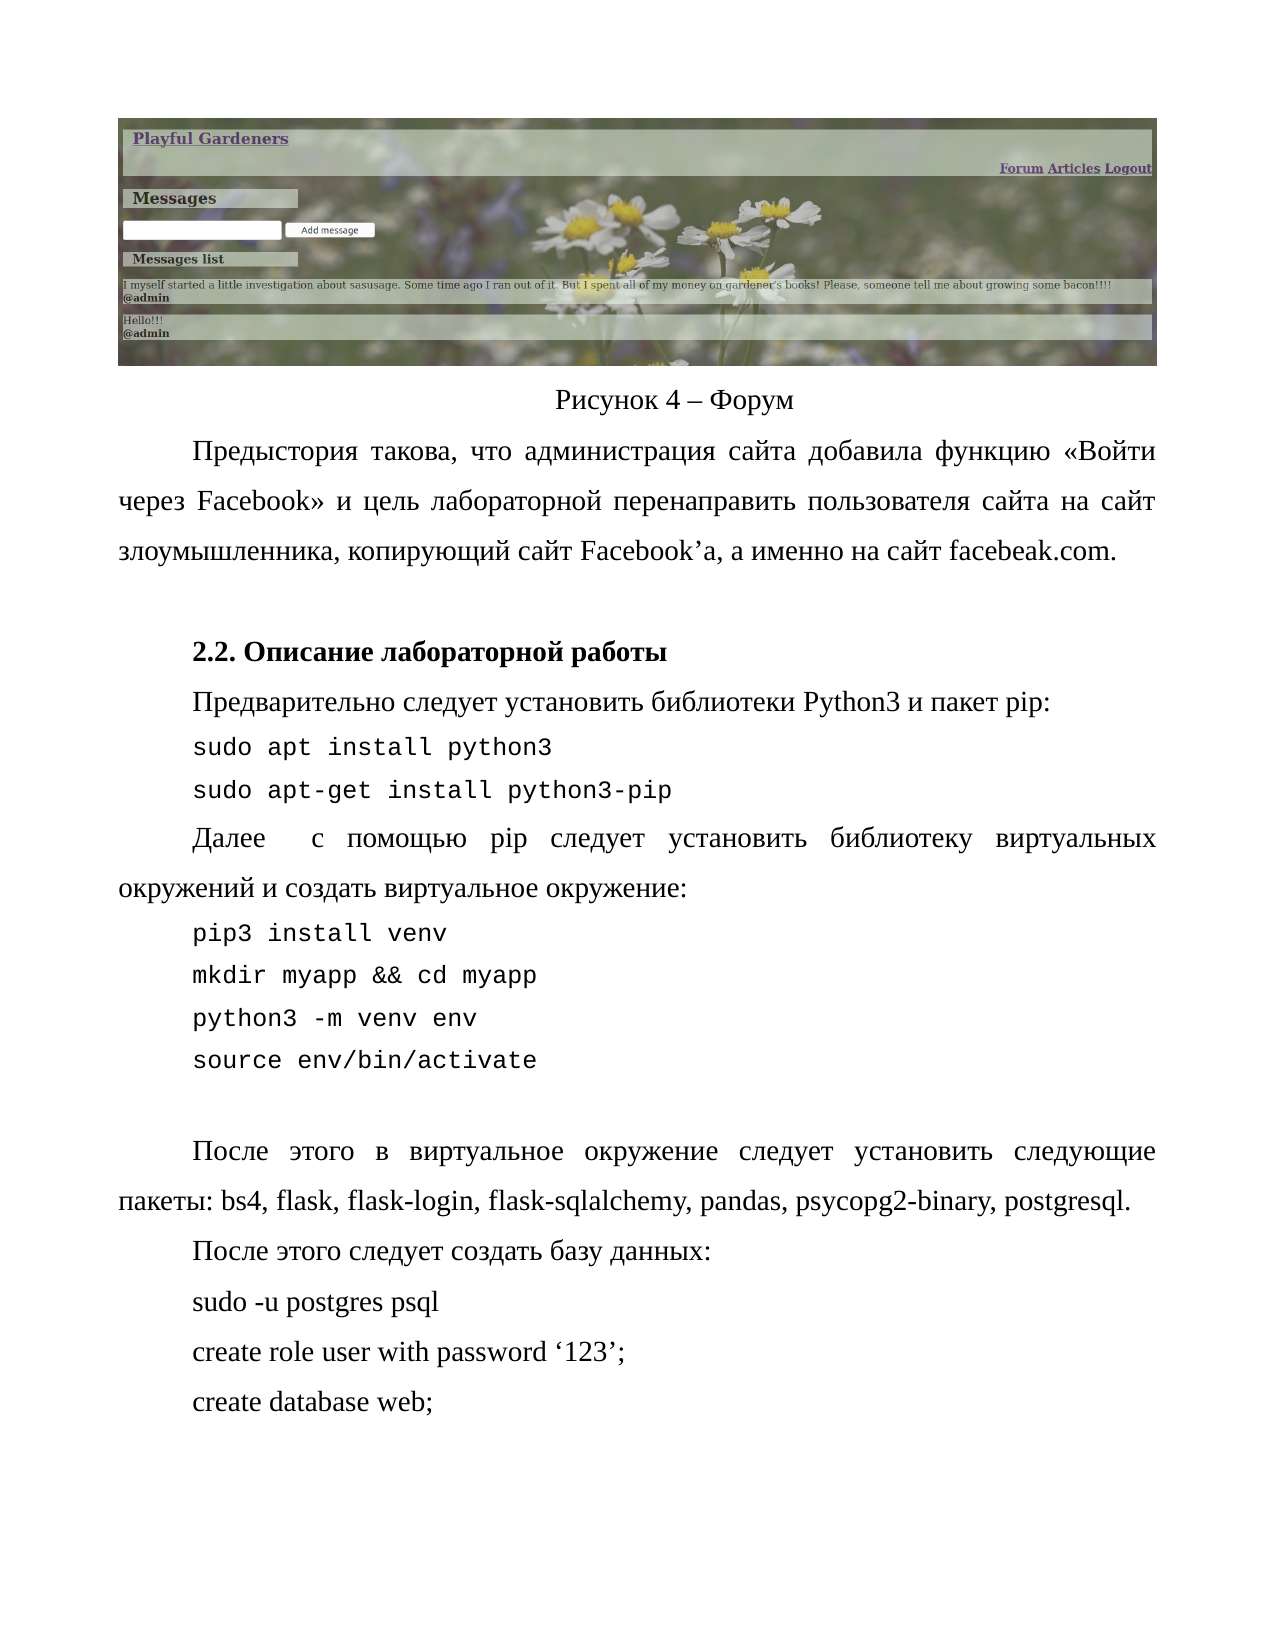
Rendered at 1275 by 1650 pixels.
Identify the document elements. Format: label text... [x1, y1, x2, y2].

text sudo apt-get install python3-pip [118, 777, 1157, 806]
text sudo -u postgres psql [118, 1284, 1157, 1317]
text Предварительно следует установить библиотеки Python3 и пакет pip: [118, 684, 1157, 718]
text После этого следует создать базу данных: [118, 1233, 1157, 1267]
text create database web; [118, 1384, 1157, 1418]
text source env/bin/activate [118, 1048, 1157, 1076]
text Рисунок 4 ‒ Форум [118, 366, 1157, 416]
text После этого в виртуальное окружение следует установить следующие пакеты: bs4, flask, flask-login, flask-sqlalchemy, pandas, psycopg2-binary, postgresql. [118, 1133, 1157, 1217]
text sudo apt install python3 [118, 735, 1157, 763]
text create role user with password ‘123’; [118, 1334, 1157, 1368]
text Далее с помощью pip следует установить библиотеку виртуальных окружений и создать виртуальное окружение: [118, 820, 1157, 903]
picture [118, 118, 1157, 366]
subtitle 2.2. Описание лабораторной работы [118, 634, 1157, 668]
text mkdir myapp && cd myapp [118, 963, 1157, 991]
text pip3 install venv [118, 920, 1157, 949]
text Предыстория такова, что администрация сайта добавила функцию «Войти через Facebook» и цель лабораторной перенаправить пользователя сайта на сайт злоумышленника, копирующий сайт Facebook’а, а именно на сайт facebeak.com. [118, 433, 1157, 567]
text python3 -m venv env [118, 1005, 1157, 1034]
